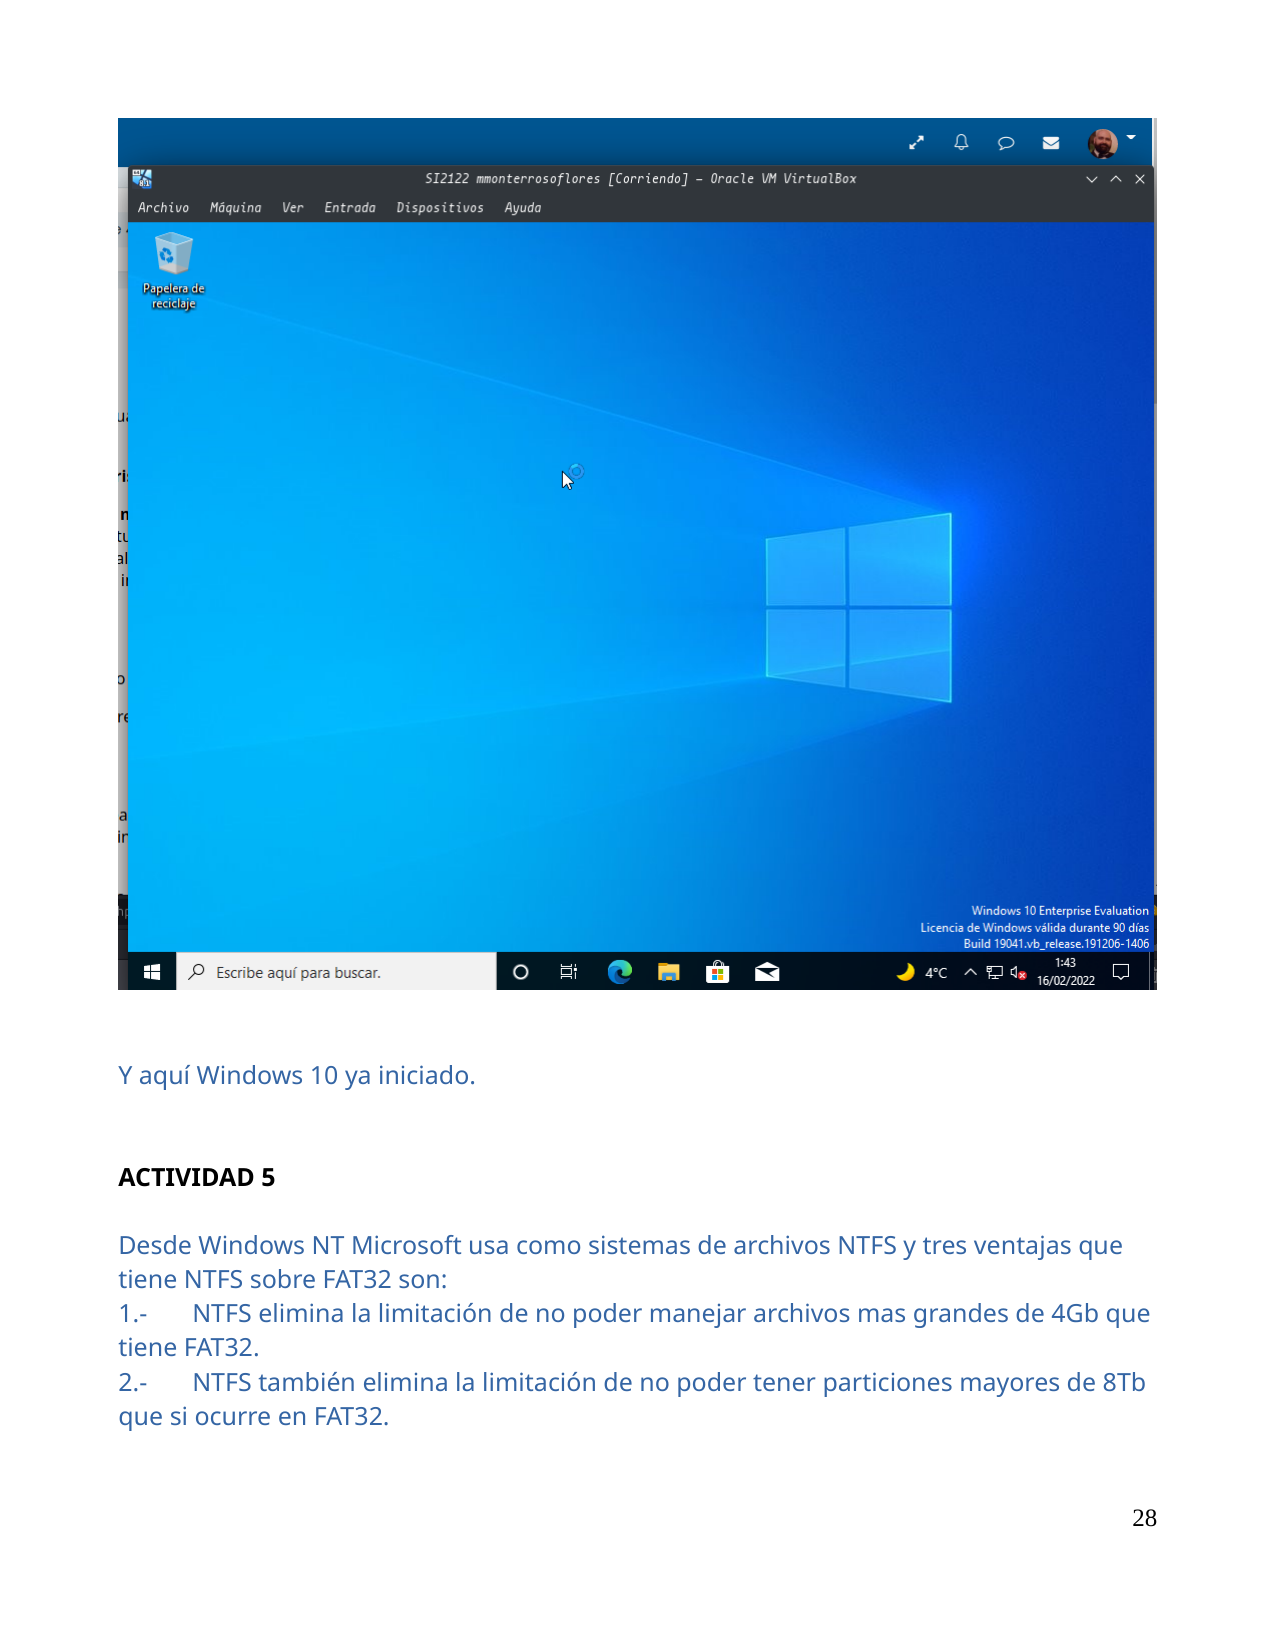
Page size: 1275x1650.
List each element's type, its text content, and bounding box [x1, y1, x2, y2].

text 2.- NTFS también elimina la limitación de no poder tener particiones mayores de 8Tb que si ocurre en FAT32. [118, 1364, 1157, 1432]
picture [118, 118, 1157, 990]
text Desde Windows NT Microsoft usa como sistemas de archivos NTFS y tres ventajas que tiene NTFS sobre FAT32 son: [118, 1228, 1157, 1296]
text Y aquí Windows 10 ya iniciado. [118, 1058, 1157, 1092]
text 1.- NTFS elimina la limitación de no poder manejar archivos mas grandes de 4Gb que tiene FAT32. [118, 1296, 1157, 1364]
text ACTIVIDAD 5 [118, 1160, 1157, 1194]
table_header [118, 990, 1157, 1023]
